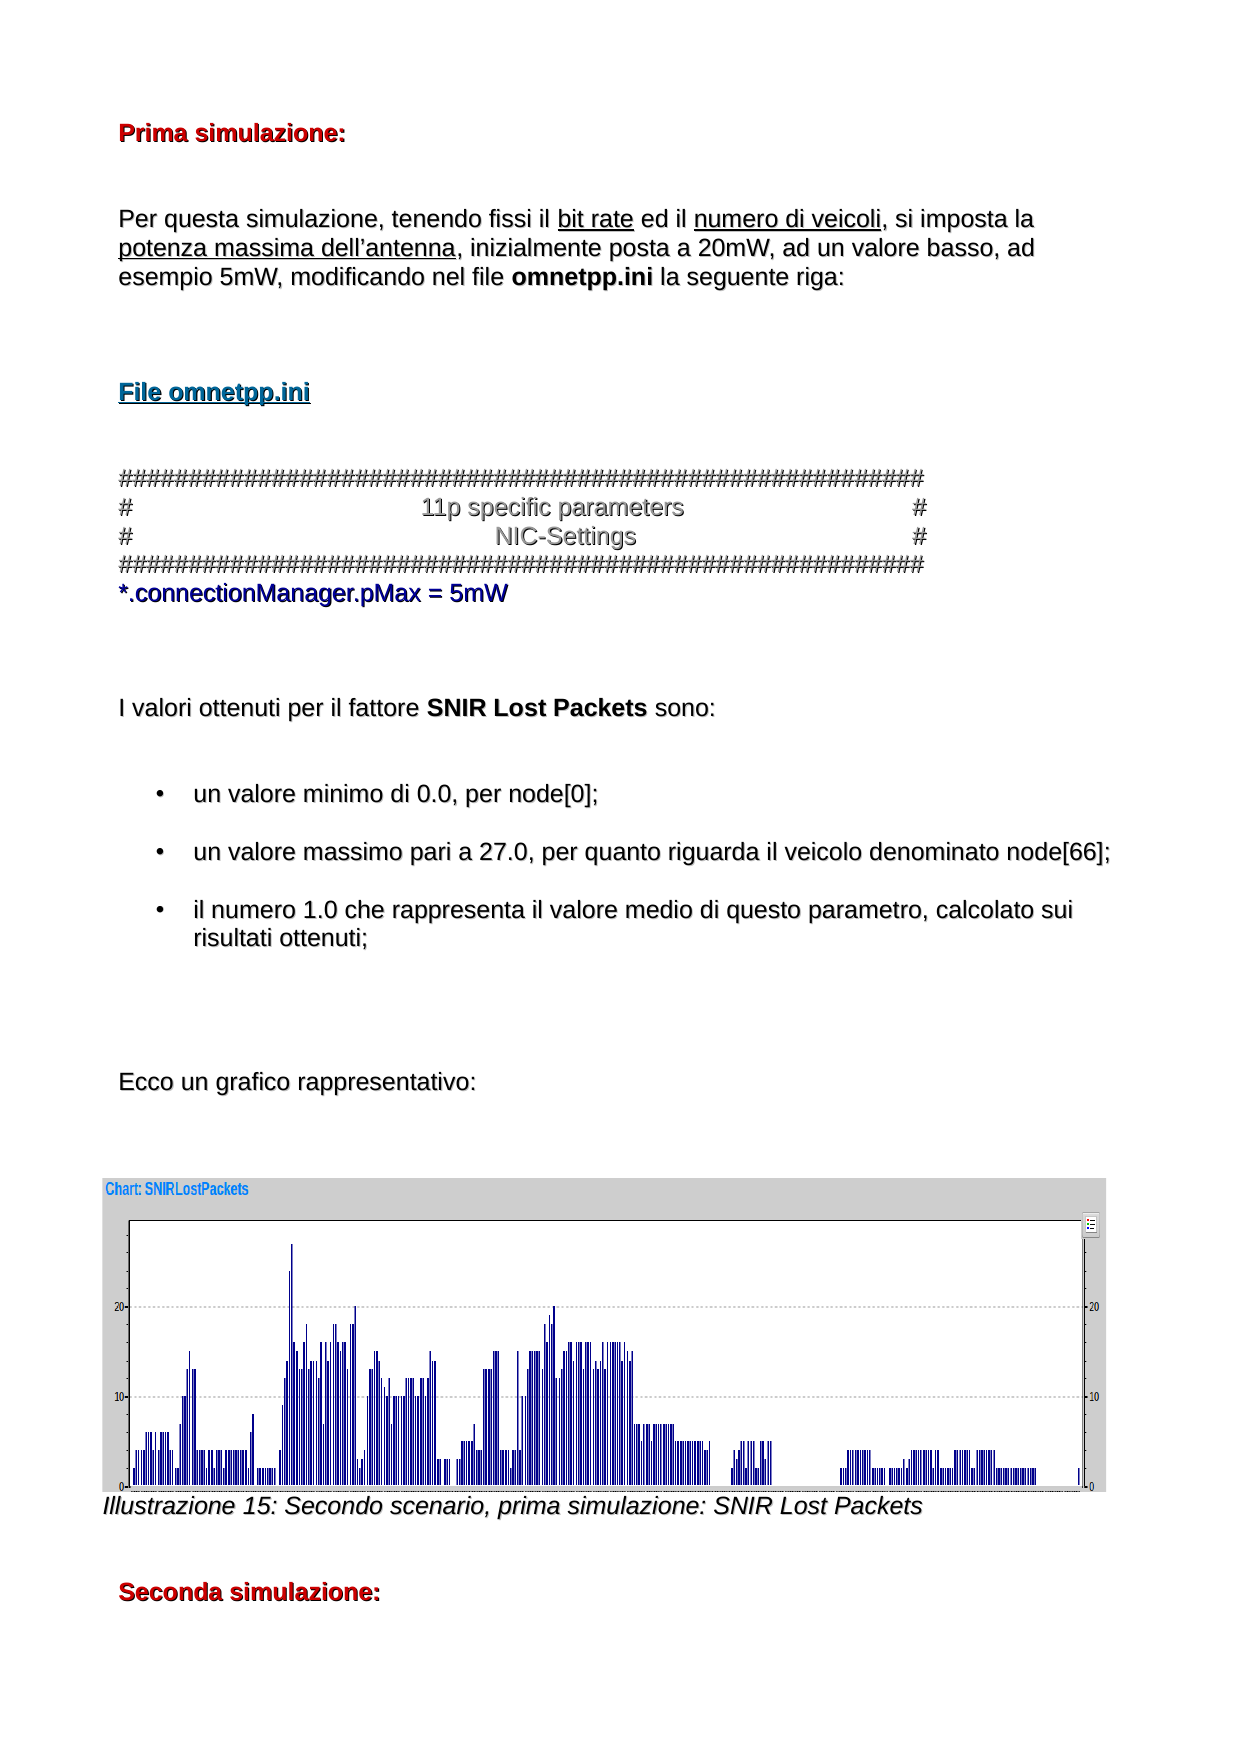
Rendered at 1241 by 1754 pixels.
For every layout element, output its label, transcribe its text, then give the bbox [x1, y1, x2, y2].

text Illustrazione 15: Secondo scenario, prima simulazione: SNIR Lost Packets [102, 1178, 1165, 1520]
list il numero 1.0 che rappresenta il valore medio di questo parametro, calcolato sui risultati ottenuti; [156, 894, 1122, 952]
text # NIC-Settings # [118, 521, 1122, 549]
text I valori ottenuti per il fattore SNIR Lost Packets sono: [118, 693, 1122, 722]
list un valore massimo pari a 27.0, per quanto riguarda il veicolo denominato node[66]; [156, 837, 1122, 866]
text File omnetpp.ini [118, 377, 1122, 406]
text Prima simulazione: [118, 118, 1122, 147]
text Seconda simulazione: [118, 1577, 1122, 1606]
picture [102, 1178, 1107, 1492]
text Ecco un grafico rappresentativo: [118, 1067, 1122, 1096]
text # 11p specific parameters # [118, 492, 1122, 521]
text ########################################################## [118, 463, 1122, 492]
text *.connectionManager.pMax = 5mW [118, 578, 1122, 607]
text Per questa simulazione, tenendo fissi il bit rate ed il numero di veicoli, si imposta la potenza massima dell’antenna, inizialmente posta a 20mW, ad un valore basso, ad esempio 5mW, modificando nel file omnetpp.ini la seguente riga: [118, 204, 1122, 291]
text ########################################################## [118, 549, 1122, 578]
list un valore minimo di 0.0, per node[0]; [156, 779, 1122, 808]
